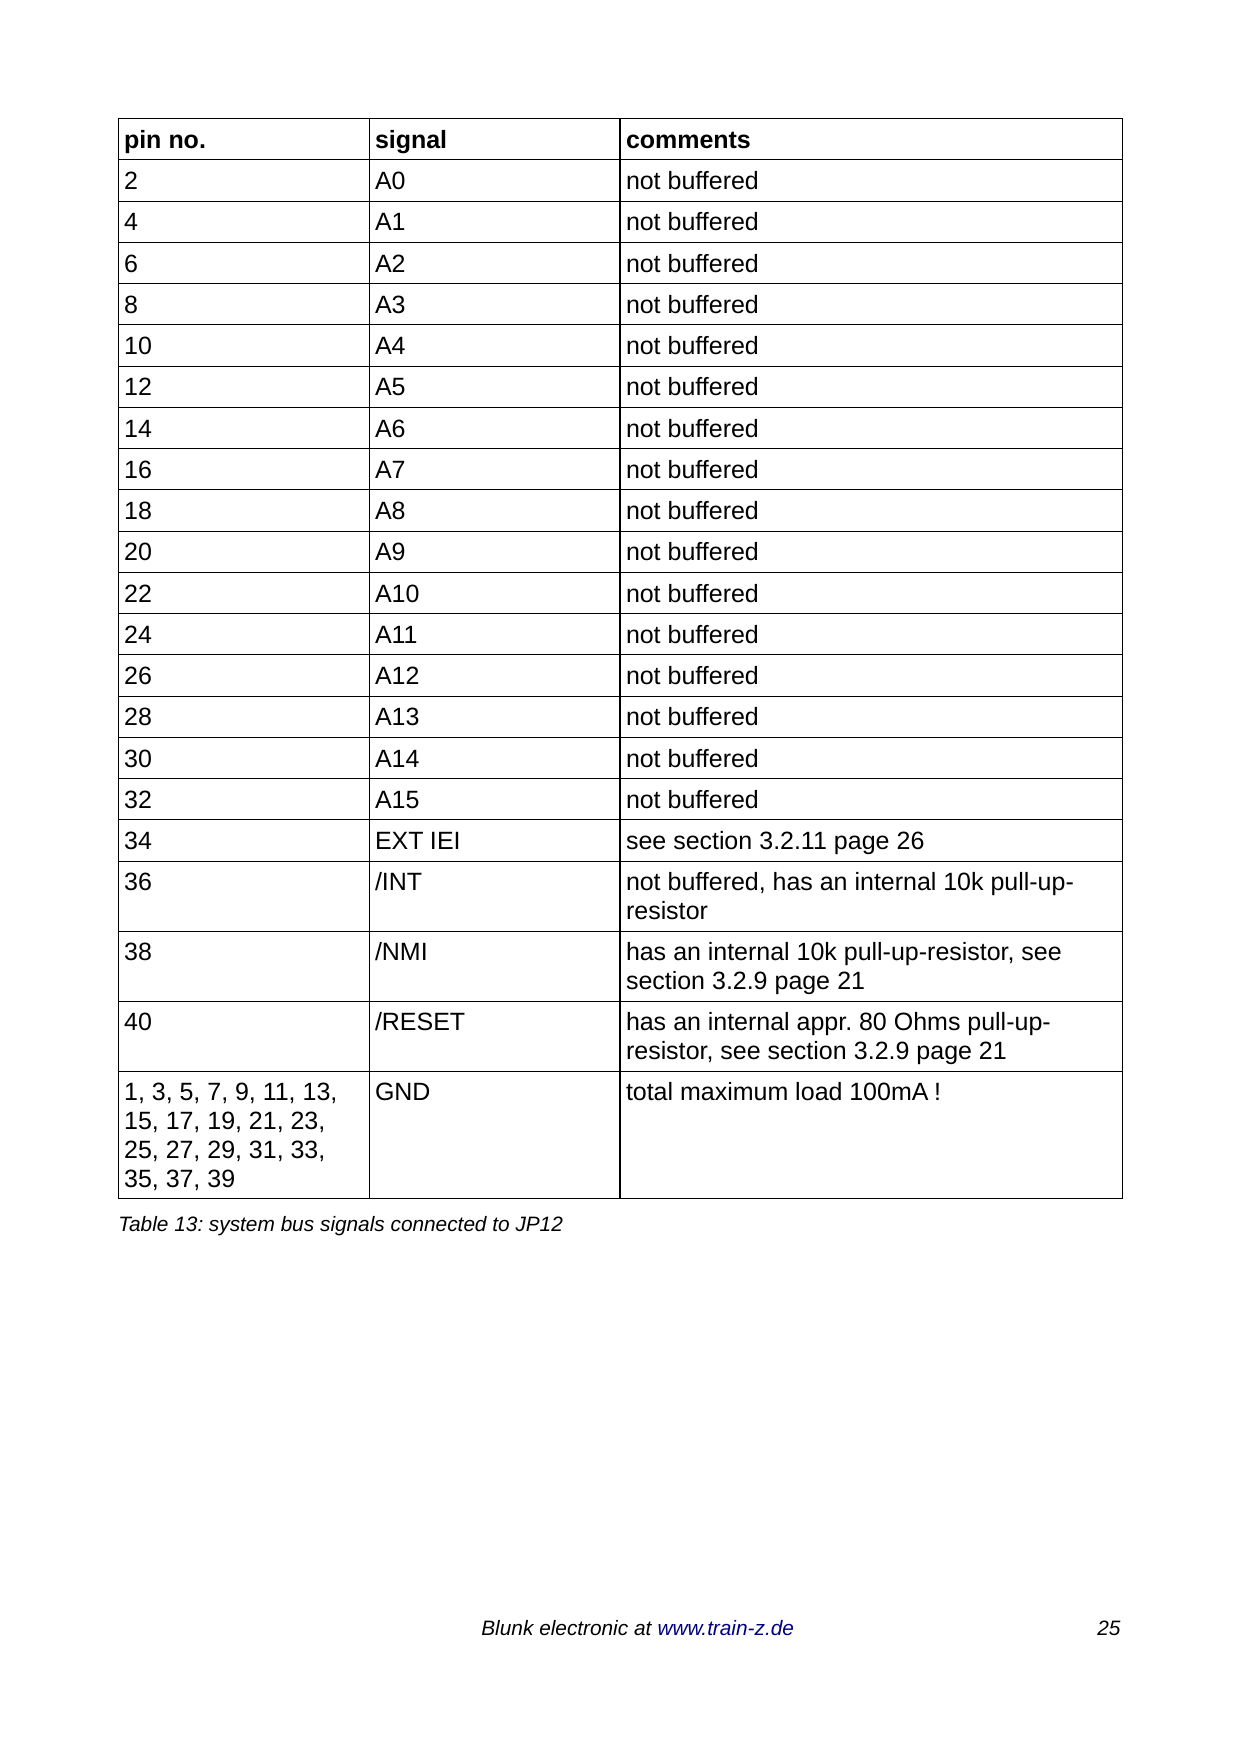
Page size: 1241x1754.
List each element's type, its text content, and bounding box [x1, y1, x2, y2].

table_cell 12 [119, 367, 369, 407]
table_cell 4 [119, 202, 369, 242]
table_cell not buffered [621, 655, 1122, 696]
table_cell 8 [119, 284, 369, 324]
table_cell 10 [119, 325, 369, 366]
table_cell A7 [370, 449, 619, 489]
table_cell 26 [119, 655, 369, 696]
table_cell A12 [370, 655, 619, 696]
table_cell GND [370, 1072, 619, 1198]
table_cell 2 [119, 160, 369, 201]
table_cell not buffered [621, 367, 1122, 407]
table_cell 1, 3, 5, 7, 9, 11, 13, 15, 17, 19, 21, 23, 25, 27, 29, 31, 33, 35, 37, 39 [119, 1072, 369, 1198]
table_cell A10 [370, 573, 619, 613]
table_header pin no. [119, 119, 369, 159]
table_cell A8 [370, 490, 619, 531]
table_cell not buffered [621, 325, 1122, 366]
table_cell 40 [119, 1002, 369, 1071]
table_cell 38 [119, 932, 369, 1001]
table_cell not buffered [621, 284, 1122, 324]
table_cell EXT IEI [370, 820, 619, 861]
table_cell not buffered, has an internal 10k pull-up-resistor [621, 862, 1122, 931]
table_cell 18 [119, 490, 369, 531]
table_cell 14 [119, 408, 369, 448]
table_cell 20 [119, 532, 369, 572]
table_cell A14 [370, 738, 619, 778]
table_cell 28 [119, 697, 369, 737]
table_cell A1 [370, 202, 619, 242]
text Table 13: system bus signals connected to JP12 [118, 1212, 1122, 1236]
table_cell not buffered [621, 738, 1122, 778]
table_cell total maximum load 100mA ! [621, 1072, 1122, 1198]
table_cell not buffered [621, 697, 1122, 737]
table_cell A4 [370, 325, 619, 366]
table_cell not buffered [621, 243, 1122, 283]
table_cell not buffered [621, 160, 1122, 201]
table_cell /NMI [370, 932, 619, 1001]
table_cell 30 [119, 738, 369, 778]
table_cell has an internal 10k pull-up-resistor, see section 3.2.9 page 23 [621, 932, 1122, 1001]
table_cell A9 [370, 532, 619, 572]
table_cell see section 3.2.11 page 27 [621, 820, 1122, 861]
table_cell A15 [370, 779, 619, 819]
table_cell 34 [119, 820, 369, 861]
table_cell 6 [119, 243, 369, 283]
table_cell A6 [370, 408, 619, 448]
table_cell /INT [370, 862, 619, 931]
table_cell 24 [119, 614, 369, 654]
table_cell not buffered [621, 449, 1122, 489]
table_cell not buffered [621, 532, 1122, 572]
table_cell has an internal appr. 80 Ohms pull-up-resistor, see section 3.2.9 page 23 [621, 1002, 1122, 1071]
table_header signal [370, 119, 619, 159]
table_cell A2 [370, 243, 619, 283]
table_cell not buffered [621, 573, 1122, 613]
table_cell A5 [370, 367, 619, 407]
table_header comments [621, 119, 1122, 159]
table_cell 36 [119, 862, 369, 931]
table_cell A0 [370, 160, 619, 201]
table_cell not buffered [621, 408, 1122, 448]
table_cell not buffered [621, 490, 1122, 531]
table_cell 22 [119, 573, 369, 613]
table_cell 16 [119, 449, 369, 489]
table_cell A13 [370, 697, 619, 737]
table_cell A3 [370, 284, 619, 324]
table_cell not buffered [621, 614, 1122, 654]
table_cell not buffered [621, 202, 1122, 242]
table_cell A11 [370, 614, 619, 654]
table_cell not buffered [621, 779, 1122, 819]
table_cell /RESET [370, 1002, 619, 1071]
table_cell 32 [119, 779, 369, 819]
